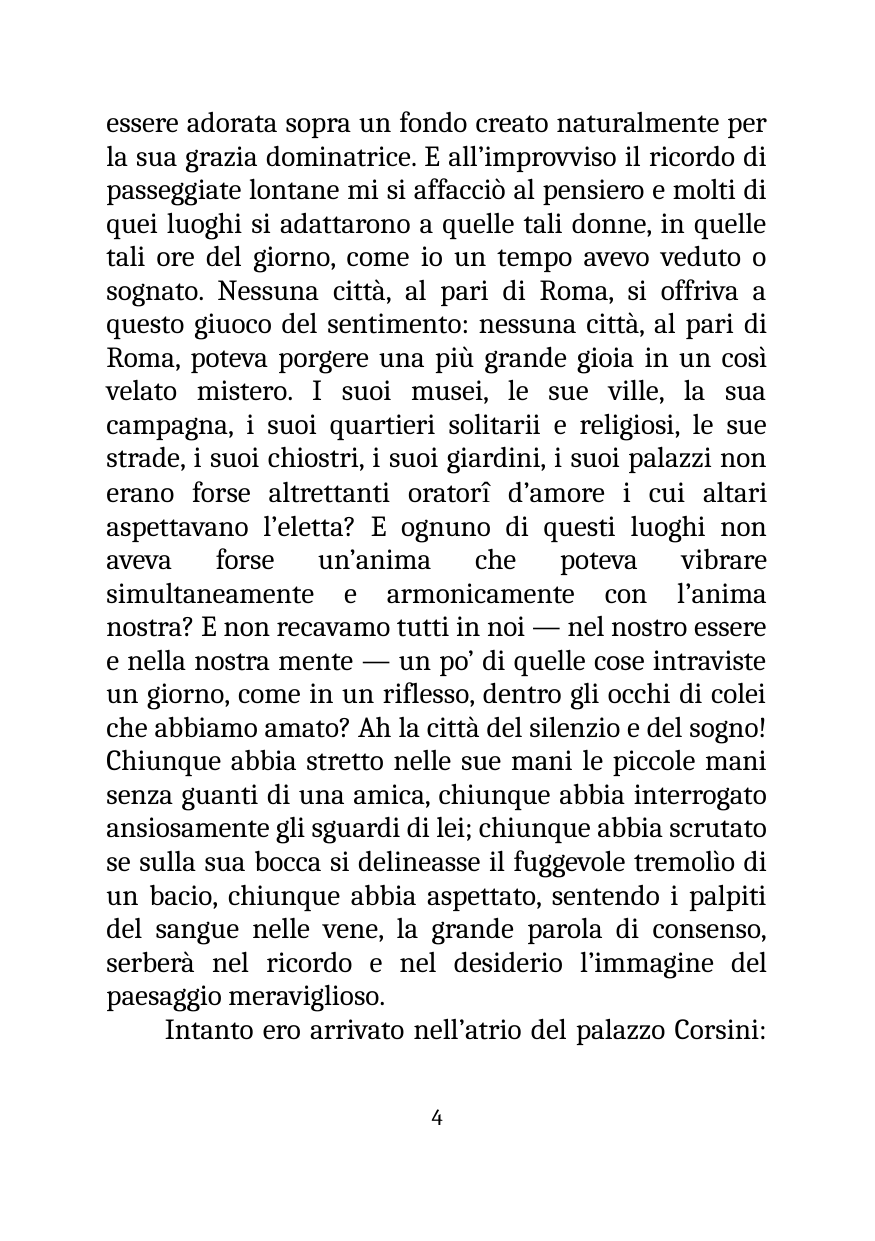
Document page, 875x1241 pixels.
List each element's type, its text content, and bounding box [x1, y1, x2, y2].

text essere adorata sopra un fondo creato naturalmente per la sua grazia dominatrice. E all’improvviso il ricordo di passeggiate lontane mi si affacciò al pensiero e molti di quei luoghi si adattarono a quelle tali donne, in quelle tali ore del giorno, come io un tempo avevo veduto o sognato. Nessuna città, al pari di Roma, si offriva a questo giuoco del sentimento: nessuna città, al pari di Roma, poteva porgere una più grande gioia in un così velato mistero. I suoi musei, le sue ville, la sua campagna, i suoi quartieri solitarii e religiosi, le sue strade, i suoi chiostri, i suoi giardini, i suoi palazzi non erano forse altrettanti oratorî d’amore i cui altari aspettavano l’eletta? E ognuno di questi luoghi non aveva forse un’anima che poteva vibrare simultaneamente e armonicamente con l’anima nostra? E non recavamo tutti in noi — nel nostro essere e nella nostra mente — un po’ di quelle cose intraviste un giorno, come in un riflesso, dentro gli occhi di colei che abbiamo amato? Ah la città del silenzio e del sogno! Chiunque abbia stretto nelle sue mani le piccole mani senza guanti di una amica, chiunque abbia interrogato ansiosamente gli sguardi di lei; chiunque abbia scrutato se sulla sua bocca si delineasse il fuggevole tremolìo di un bacio, chiunque abbia aspettato, sentendo i palpiti del sangue nelle vene, la grande parola di consenso, serberà nel ricordo e nel desiderio l’immagine del paesaggio meraviglioso. [106, 106, 768, 1013]
text Intanto ero arrivato nell’atrio del palazzo Corsini: [106, 1013, 768, 1046]
